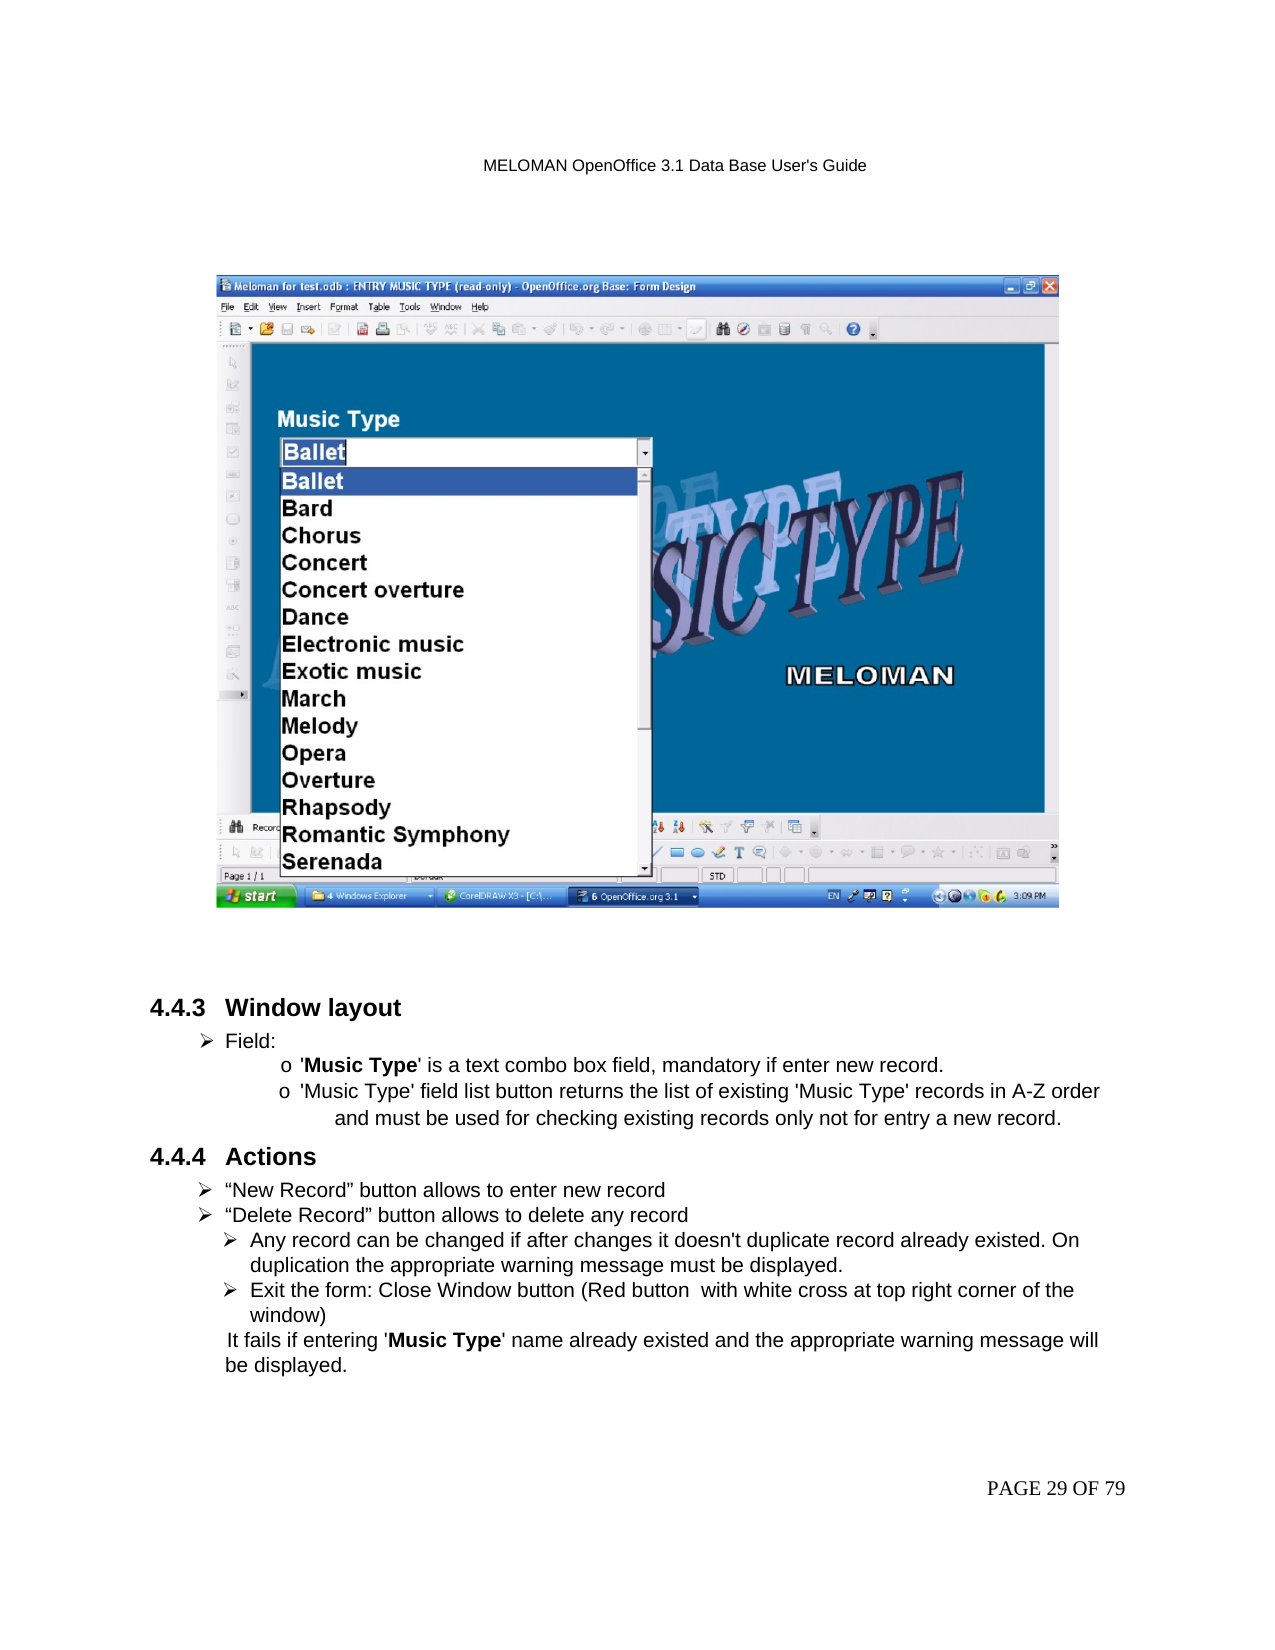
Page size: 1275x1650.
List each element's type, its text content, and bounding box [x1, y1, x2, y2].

text It fails if entering 'Music Type' name already existed and the appropriate warning message will be displayed. [225, 1327, 1125, 1377]
list Exit the form: Close Window button (Red button with white cross at top right corner of the window) [222, 1277, 1125, 1327]
list “Delete Record” button allows to delete any record [197, 1202, 1125, 1227]
list Any record can be changed if after changes it doesn't duplicate record already existed. On duplication the appropriate warning message must be displayed. [222, 1227, 1125, 1277]
picture [216, 275, 1059, 908]
list 'Music Type' is a text combo box field, mandatory if enter new record. [280, 1053, 1125, 1079]
subtitle Window layout [150, 993, 1125, 1022]
subtitle Actions [150, 1142, 1125, 1171]
list “New Record” button allows to enter new record [197, 1177, 1125, 1202]
list Field: [198, 1028, 1125, 1053]
list 'Music Type' field list button returns the list of existing 'Music Type' records in A-Z order and must be used for checking existing records only not for entry a new record. [278, 1079, 1125, 1129]
